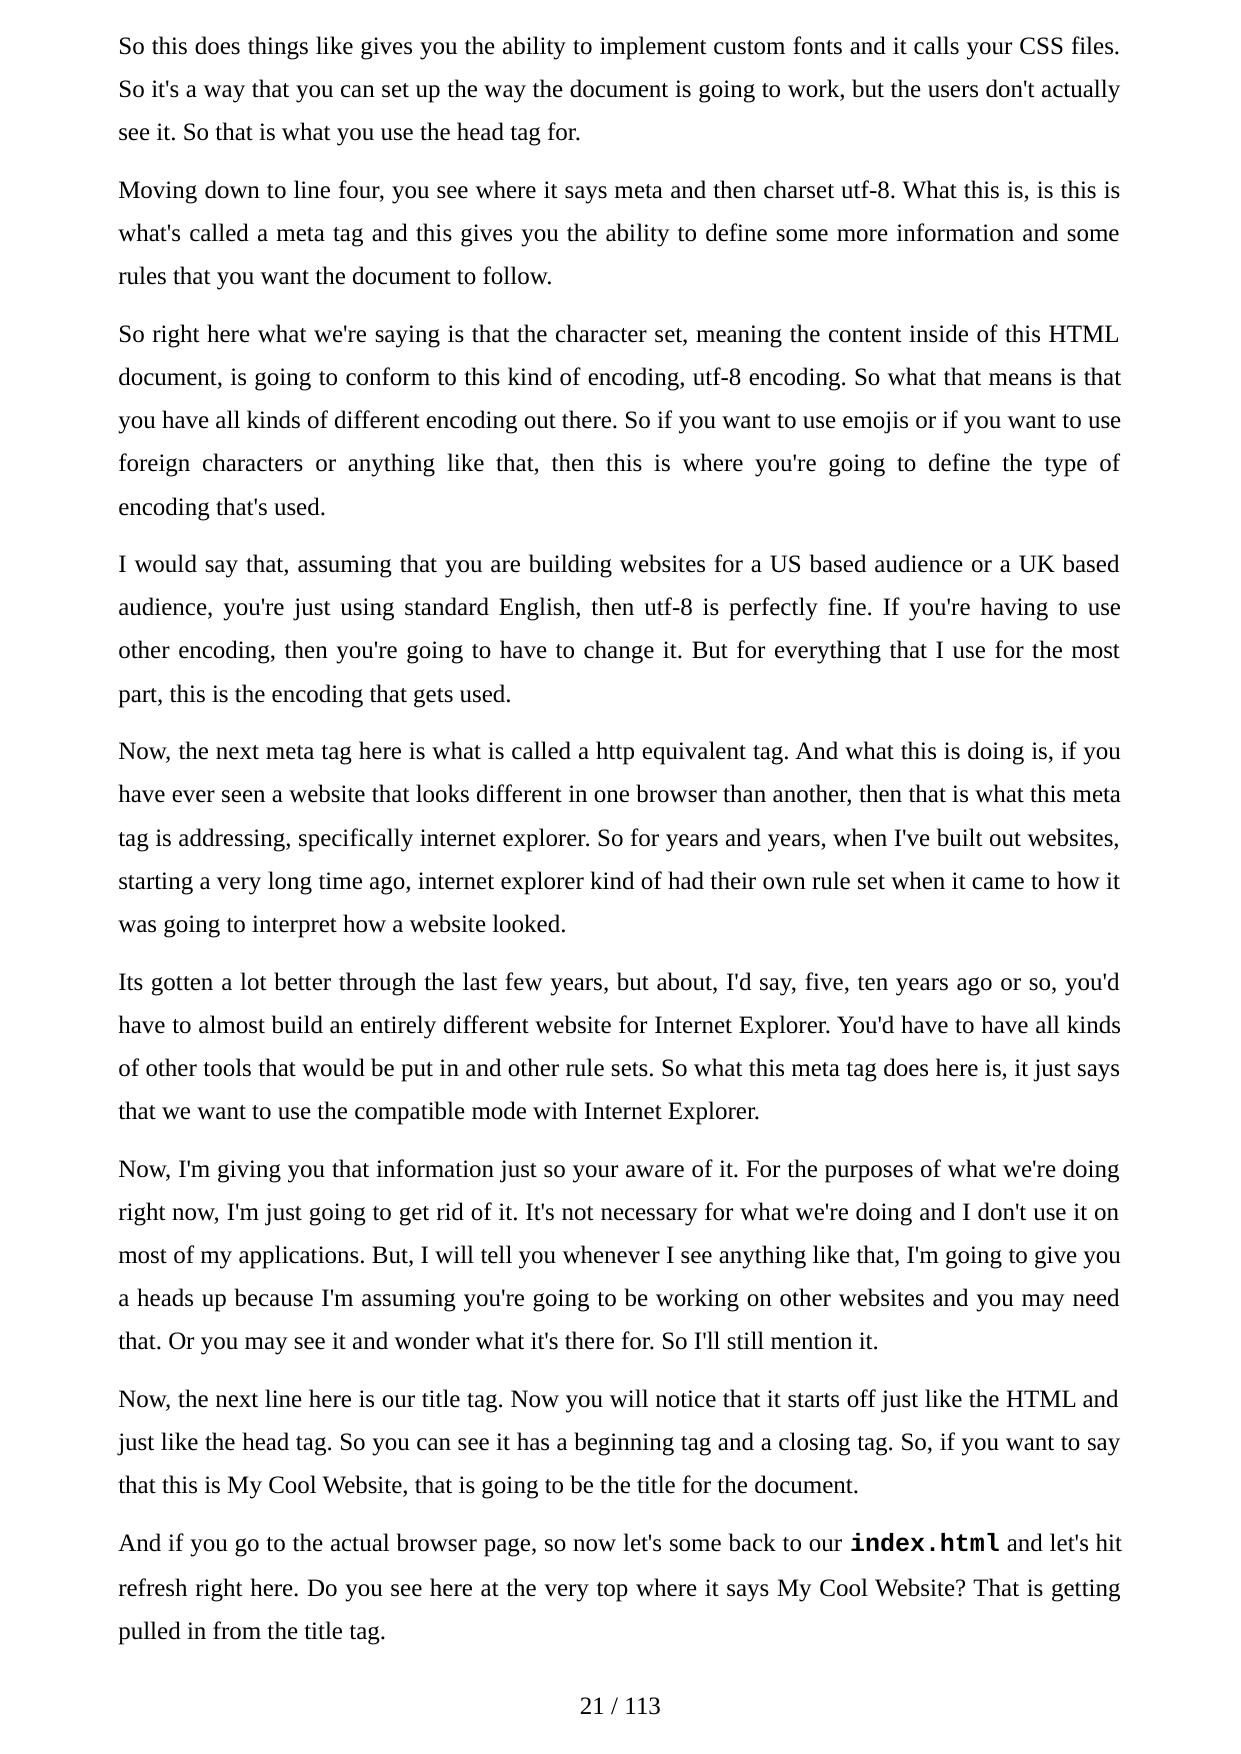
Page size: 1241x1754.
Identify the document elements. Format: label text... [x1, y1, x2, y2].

text Moving down to line four, you see where it says meta and then charset utf-8. What this is, is this is what's called a meta tag and this gives you the ability to define some more information and some rules that you want the document to follow. [118, 175, 1122, 290]
text So this does things like gives you the ability to implement custom fonts and it calls your CSS files. So it's a way that you can set up the way the document is going to work, but the users don't actually see it. So that is what you use the head tag for. [118, 31, 1122, 146]
text So right here what we're saying is that the character set, meaning the content inside of this HTML document, is going to conform to this kind of encoding, utf-8 encoding. So what that means is that you have all kinds of different encoding out there. So if you want to use emojis or if you want to use foreign characters or anything like that, then this is where you're going to define the type of encoding that's used. [118, 319, 1122, 520]
text Its gotten a lot better through the last few years, but about, I'd say, five, ten years ago or so, you'd have to almost build an entirely different website for Internet Explorer. You'd have to have all kinds of other tools that would be put in and other rule sets. So what this meta tag does here is, it just says that we want to use the compatible mode with Internet Explorer. [118, 967, 1122, 1125]
text And if you go to the actual browser page, so now let's some back to our index.html and let's hit refresh right here. Do you see here at the very top where it says My Cool Website? That is getting pulled in from the title tag. [118, 1528, 1122, 1645]
text Now, I'm giving you that information just so your aware of it. For the purposes of what we're doing right now, I'm just going to get rid of it. It's not necessary for what we're doing and I don't use it on most of my applications. But, I will tell you whenever I see anything like that, I'm going to give you a heads up because I'm assuming you're going to be working on other websites and you may need that. Or you may see it and wonder what it's there for. So I'll still mention it. [118, 1154, 1122, 1355]
text Now, the next line here is our title tag. Now you will notice that it starts off just like the HTML and just like the head tag. So you can see it has a beginning tag and a closing tag. So, if you want to say that this is My Cool Website, that is going to be the title for the document. [118, 1384, 1122, 1499]
text Now, the next meta tag here is what is called a http equivalent tag. And what this is doing is, if you have ever seen a website that looks different in one browser than another, then that is what this meta tag is addressing, specifically internet explorer. So for years and years, when I've built out websites, starting a very long time ago, internet explorer kind of had their own rule set when it came to how it was going to interpret how a website looked. [118, 736, 1122, 938]
text I would say that, assuming that you are building websites for a US based audience or a UK based audience, you're just using standard English, then utf-8 is perfectly fine. If you're having to use other encoding, then you're going to have to change it. But for everything that I use for the most part, this is the encoding that gets used. [118, 549, 1122, 707]
